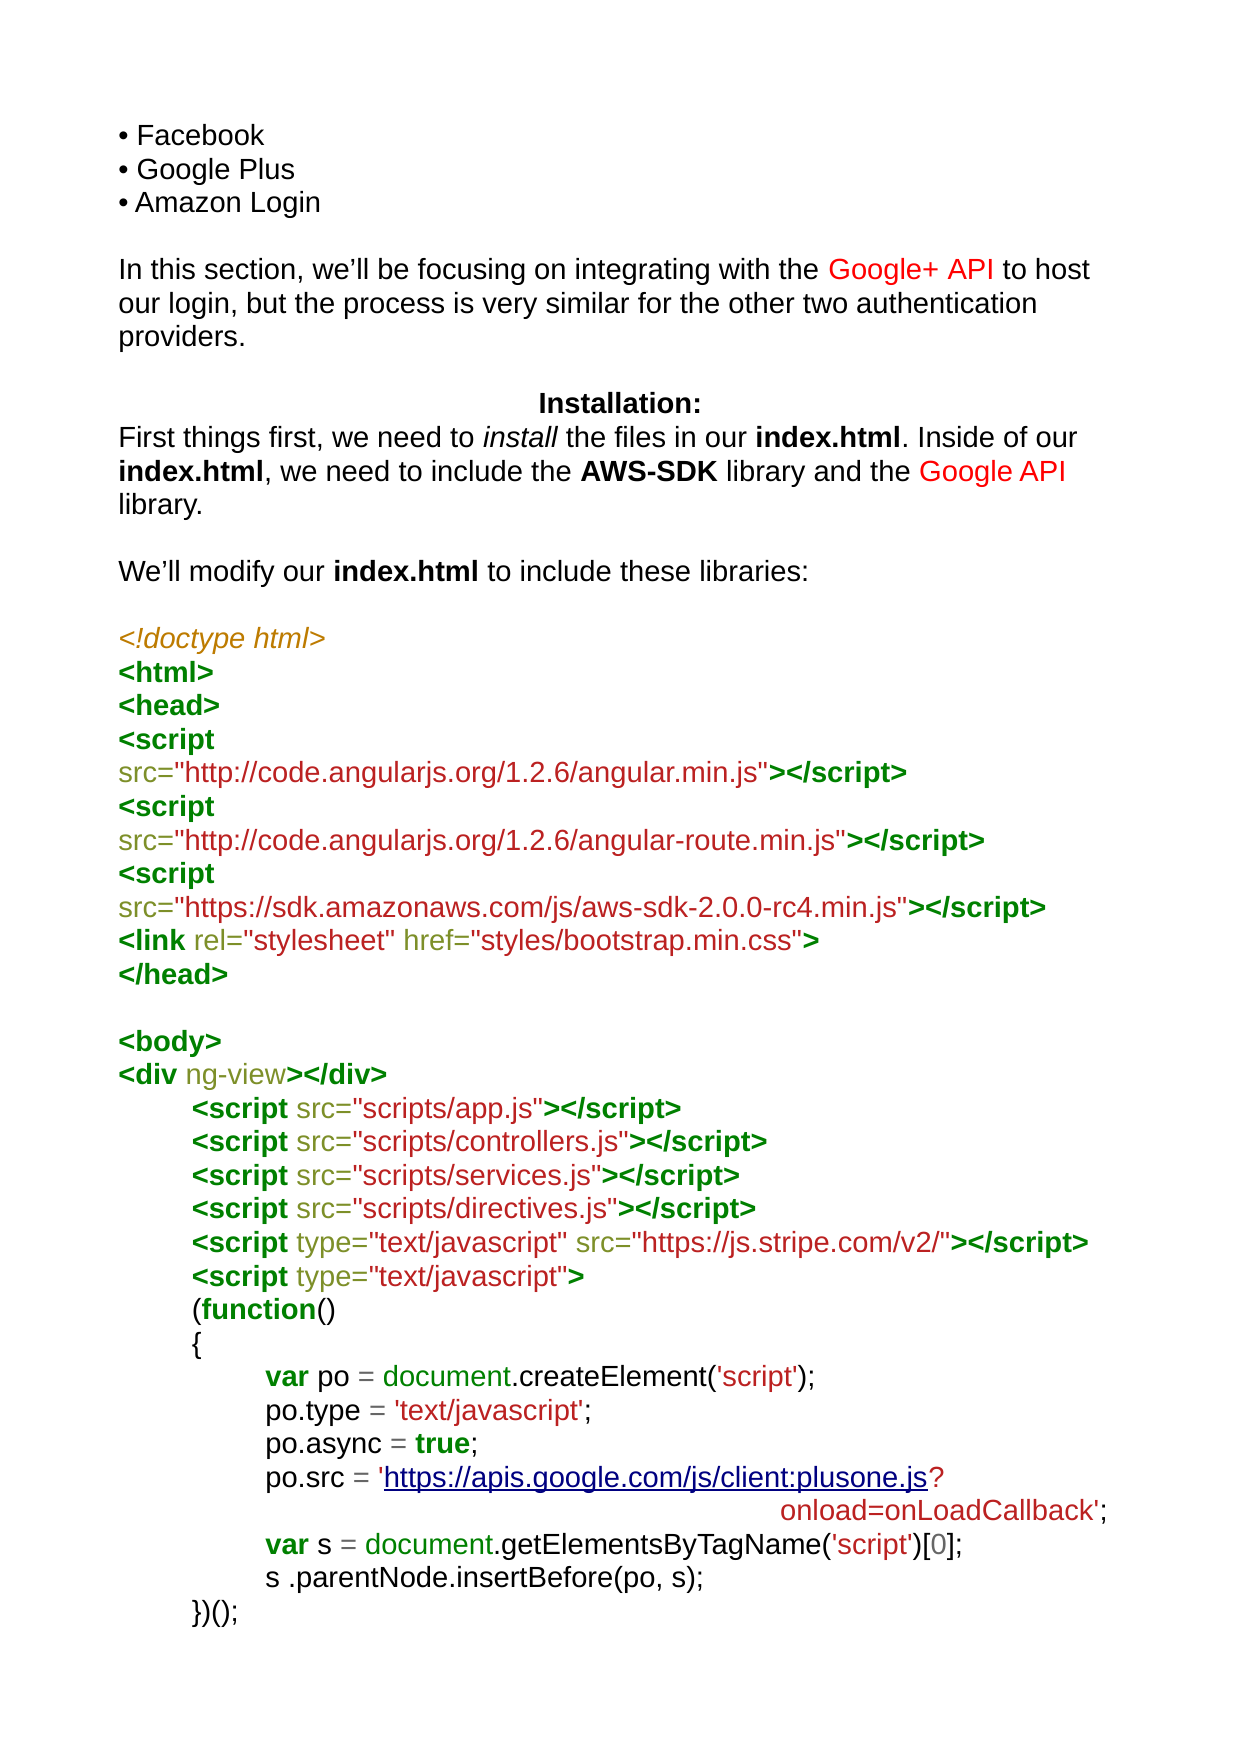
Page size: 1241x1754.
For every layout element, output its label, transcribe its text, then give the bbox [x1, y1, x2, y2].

text (function() [118, 1292, 1122, 1326]
text <script type="text/javascript" src="https://js.stripe.com/v2/"></script> [118, 1225, 1122, 1258]
text In this section, we’ll be focusing on integrating with the Google+ API to host our login, but the process is very similar for the other two authentication providers. [118, 252, 1122, 353]
text var po = document.createElement('script'); [118, 1359, 1122, 1393]
text <script src="scripts/services.js"></script> [118, 1158, 1122, 1191]
text <div ng-view></div> [118, 1057, 1122, 1091]
text <script [118, 789, 1122, 822]
text <head> [118, 688, 1122, 722]
text • Google Plus [118, 152, 1122, 185]
text • Amazon Login [118, 185, 1122, 219]
text First things first, we need to install the files in our index.html. Inside of our index.html, we need to include the AWS-SDK library and the Google API library. [118, 420, 1122, 521]
text src="http://code.angularjs.org/1.2.6/angular-route.min.js"></script> [118, 822, 1122, 856]
text <script [118, 856, 1122, 889]
text src="https://sdk.amazonaws.com/js/aws-sdk-2.0.0-rc4.min.js"></script> [118, 889, 1122, 923]
text po.type = 'text/javascript'; [118, 1393, 1122, 1426]
text { [118, 1326, 1122, 1359]
text var s = document.getElementsByTagName('script')[0]; [118, 1527, 1122, 1560]
text <link rel="stylesheet" href="styles/bootstrap.min.css"> [118, 923, 1122, 957]
text • Facebook [118, 118, 1122, 152]
text Installation: [118, 386, 1122, 420]
text <script src="scripts/controllers.js"></script> [118, 1124, 1122, 1158]
text <body> [118, 1024, 1122, 1057]
text <!doctype html> [118, 621, 1122, 655]
text <script [118, 722, 1122, 755]
text po.async = true; [118, 1426, 1122, 1460]
text We’ll modify our index.html to include these libraries: [118, 554, 1122, 588]
text src="http://code.angularjs.org/1.2.6/angular.min.js"></script> [118, 755, 1122, 789]
text s .parentNode.insertBefore(po, s); [118, 1560, 1122, 1594]
text <script src="scripts/directives.js"></script> [118, 1191, 1122, 1225]
text <script type="text/javascript"> [118, 1258, 1122, 1292]
text })(); [118, 1594, 1122, 1627]
text </head> [118, 957, 1122, 990]
text <script src="scripts/app.js"></script> [118, 1091, 1122, 1124]
text po.src = 'https://apis.google.com/js/client:plusone.js? onload=onLoadCallback'; [118, 1460, 1122, 1527]
text <html> [118, 655, 1122, 688]
